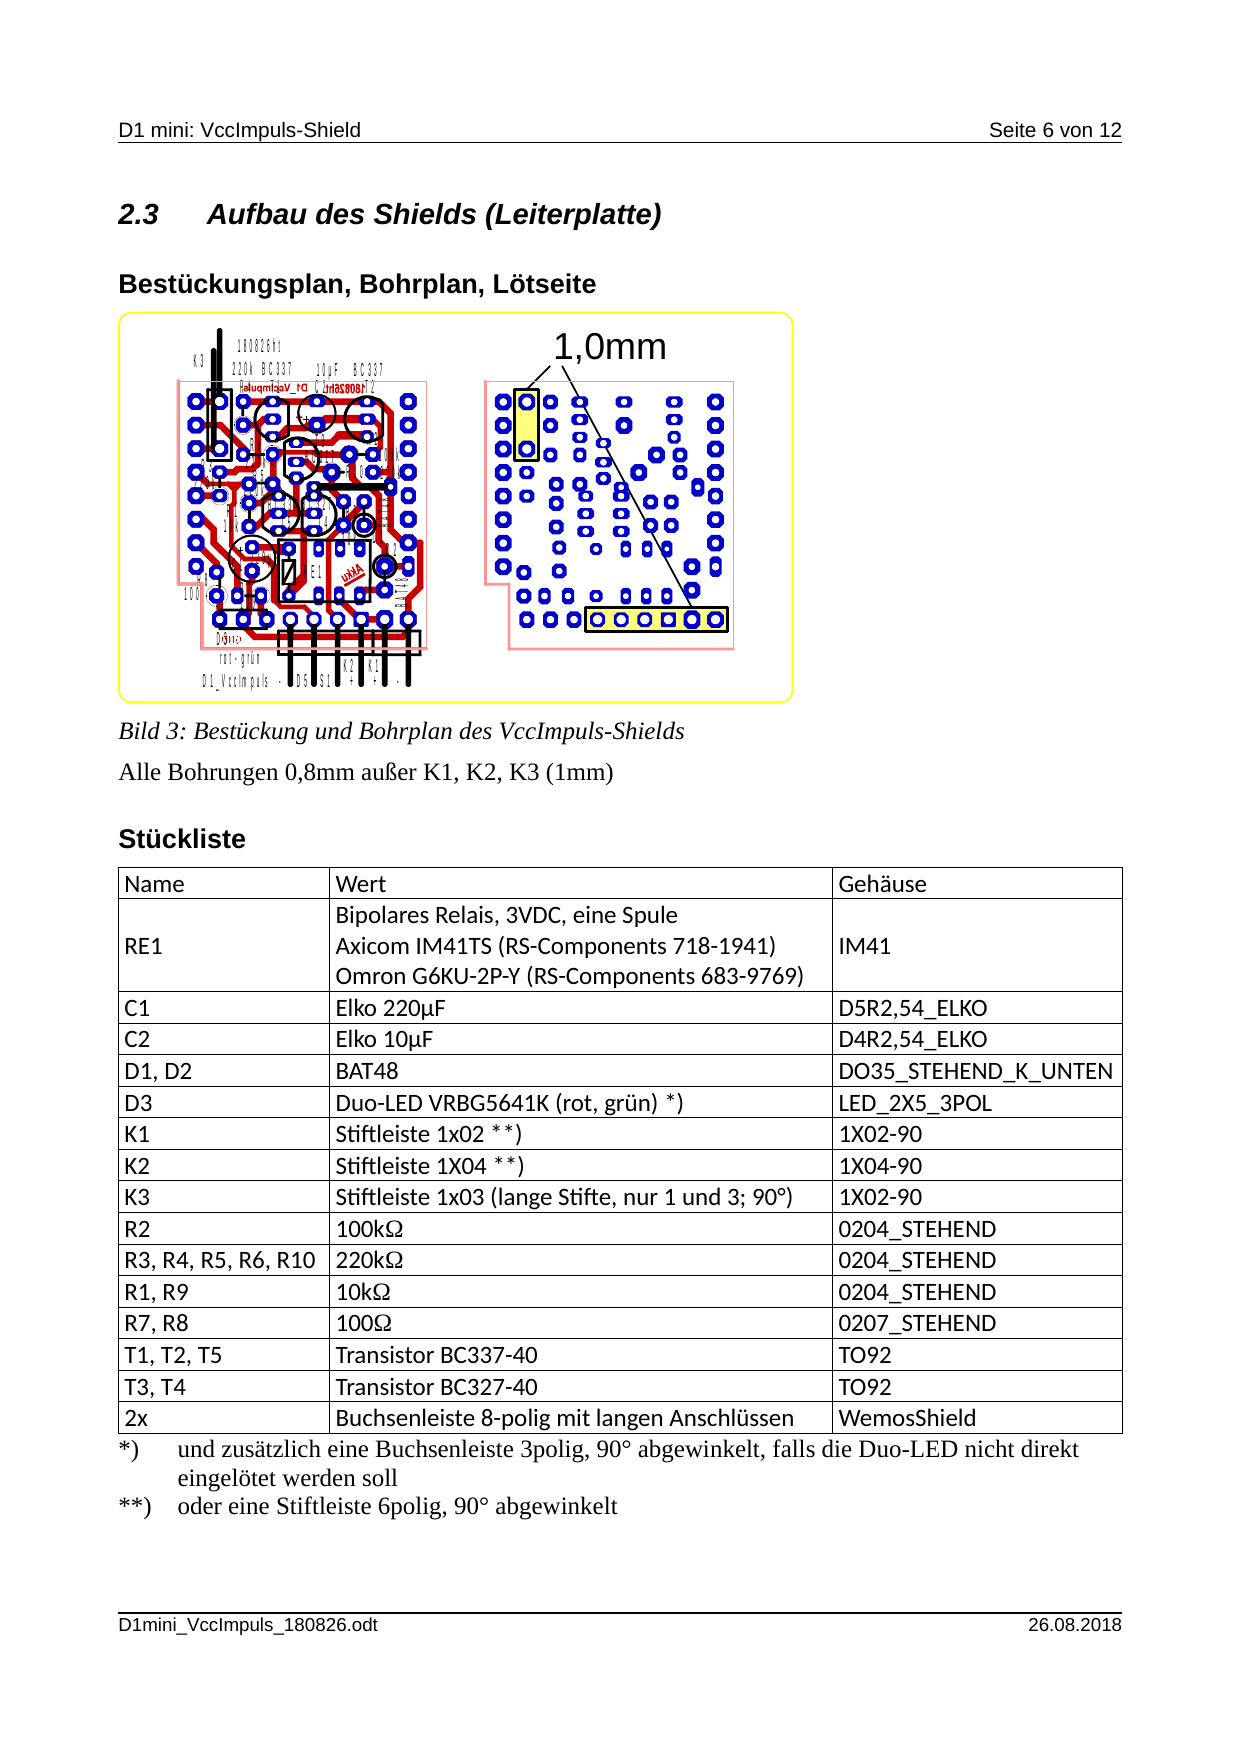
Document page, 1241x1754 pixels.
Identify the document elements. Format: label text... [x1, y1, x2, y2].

table_cell C1 [119, 992, 329, 1022]
table_header Name [119, 868, 329, 898]
table_cell 1X02-90 [833, 1118, 1122, 1149]
table_cell RE1 [119, 899, 329, 991]
text **) oder eine Stiftleiste 6polig, 90° abgewinkelt [118, 1491, 1122, 1520]
table_cell 0204_STEHEND [833, 1213, 1122, 1243]
text Stückliste [118, 823, 1122, 854]
table_cell D5R2,54_ELKO [833, 992, 1122, 1022]
table_cell Transistor BC327-40 [330, 1371, 832, 1401]
table_cell Stiftleiste 1X04 **) [330, 1150, 832, 1180]
text Alle Bohrungen 0,8mm außer K1, K2, K3 (1mm) [118, 757, 1122, 786]
table_cell R2 [119, 1213, 329, 1243]
table_cell D1, D2 [119, 1055, 329, 1086]
table_header Gehäuse [833, 868, 1122, 898]
table_cell 10kΩ [330, 1276, 832, 1307]
table_cell 100kΩ [330, 1213, 832, 1243]
table_header Wert [330, 868, 832, 898]
table_cell Buchsenleiste 8-polig mit langen Anschlüssen [330, 1402, 832, 1433]
table_cell 0204_STEHEND [833, 1276, 1122, 1307]
table_cell D4R2,54_ELKO [833, 1024, 1122, 1054]
table_cell C2 [119, 1024, 329, 1054]
table_cell 0207_STEHEND [833, 1308, 1122, 1338]
table_cell Elko 220µF [330, 992, 832, 1022]
table_cell TO92 [833, 1371, 1122, 1401]
table_cell T1, T2, T5 [119, 1339, 329, 1370]
table_cell R1, R9 [119, 1276, 329, 1307]
table_cell T3, T4 [119, 1371, 329, 1401]
table_cell DO35_STEHEND_K_UNTEN [833, 1055, 1122, 1086]
table_cell Bipolares Relais, 3VDC, eine Spule Axicom IM41TS (RS-Components 718-1941) Omron G6KU-2P-Y (RS-Components 683-9769) [330, 899, 832, 991]
table_cell TO92 [833, 1339, 1122, 1370]
table_cell 100Ω [330, 1308, 832, 1338]
table_cell Duo-LED VRBG5641K (rot, grün) *) [330, 1087, 832, 1117]
table_cell K3 [119, 1181, 329, 1212]
text Bild 3: Bestückung und Bohrplan des VccImpuls-Shields [118, 716, 1122, 744]
table_cell K1 [119, 1118, 329, 1149]
subtitle Aufbau des Shields (Leiterplatte) [118, 197, 1122, 231]
table_cell 2x [119, 1402, 329, 1433]
table_cell K2 [119, 1150, 329, 1180]
table_cell 220kΩ [330, 1245, 832, 1275]
table_cell 0204_STEHEND [833, 1245, 1122, 1275]
table_cell Transistor BC337-40 [330, 1339, 832, 1370]
table_cell LED_2X5_3POL [833, 1087, 1122, 1117]
table_cell BAT48 [330, 1055, 832, 1086]
text *) und zusätzlich eine Buchsenleiste 3polig, 90° abgewinkelt, falls die Duo-LED nicht direkt eingelötet werden soll [118, 1434, 1122, 1491]
table_cell Stiftleiste 1x02 **) [330, 1118, 832, 1149]
table_cell D3 [119, 1087, 329, 1117]
table_cell R3, R4, R5, R6, R10 [119, 1245, 329, 1275]
table_cell Elko 10µF [330, 1024, 832, 1054]
table_cell 1X02-90 [833, 1181, 1122, 1212]
text Bestückungsplan, Bohrplan, Lötseite [118, 268, 1122, 299]
table_cell R7, R8 [119, 1308, 329, 1338]
table_cell 1X04-90 [833, 1150, 1122, 1180]
table_cell Stiftleiste 1x03 (lange Stifte, nur 1 und 3; 90°) [330, 1181, 832, 1212]
table_cell IM41 [833, 899, 1122, 991]
table_cell WemosShield [833, 1402, 1122, 1433]
